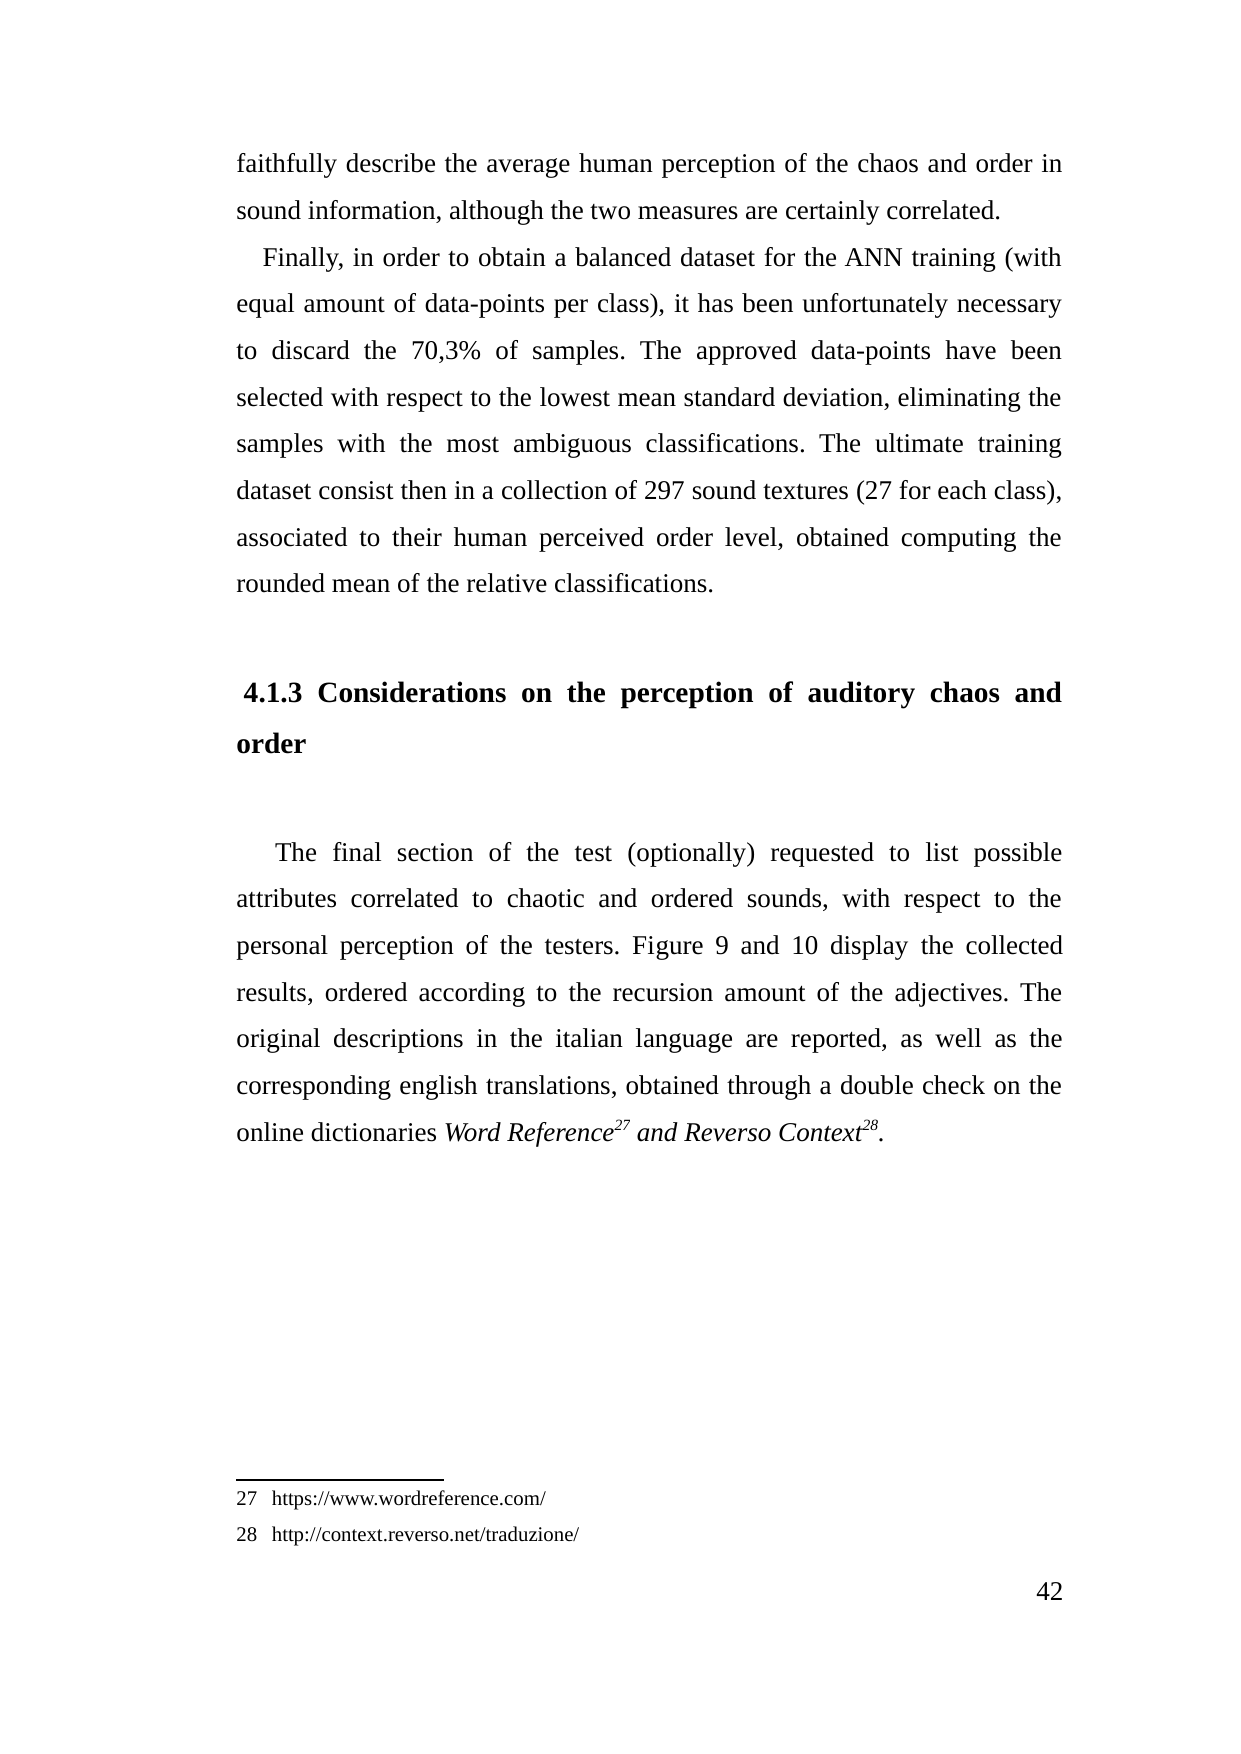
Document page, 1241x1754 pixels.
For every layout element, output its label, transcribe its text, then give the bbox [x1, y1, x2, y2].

subtitle Considerations on the perception of auditory chaos and order [236, 676, 1063, 760]
text The final section of the test (optionally) requested to list possible attributes correlated to chaotic and ordered sounds, with respect to the personal perception of the testers. Figure 9 and 10 display the collected results, ordered according to the recursion amount of the adjectives. The original descriptions in the italian language are reported, as well as the corresponding english translations, obtained through a double check on the online dictionaries Word Reference and Reverso Context. [236, 836, 1063, 1147]
text http://context.reverso.net/traduzione/ [236, 1522, 1063, 1546]
text https://www.wordreference.com/ [236, 1486, 1063, 1510]
text faithfully describe the average human perception of the chaos and order in sound information, although the two measures are certainly correlated. [236, 148, 1063, 225]
text Finally, in order to obtain a balanced dataset for the ANN training (with equal amount of data-points per class), it has been unfortunately necessary to discard the 70,3% of samples. The approved data-points have been selected with respect to the lowest mean standard deviation, eliminating the samples with the most ambiguous classifications. The ultimate training dataset consist then in a collection of 297 sound textures (27 for each class), associated to their human perceived order level, obtained computing the rounded mean of the relative classifications. [236, 241, 1063, 599]
